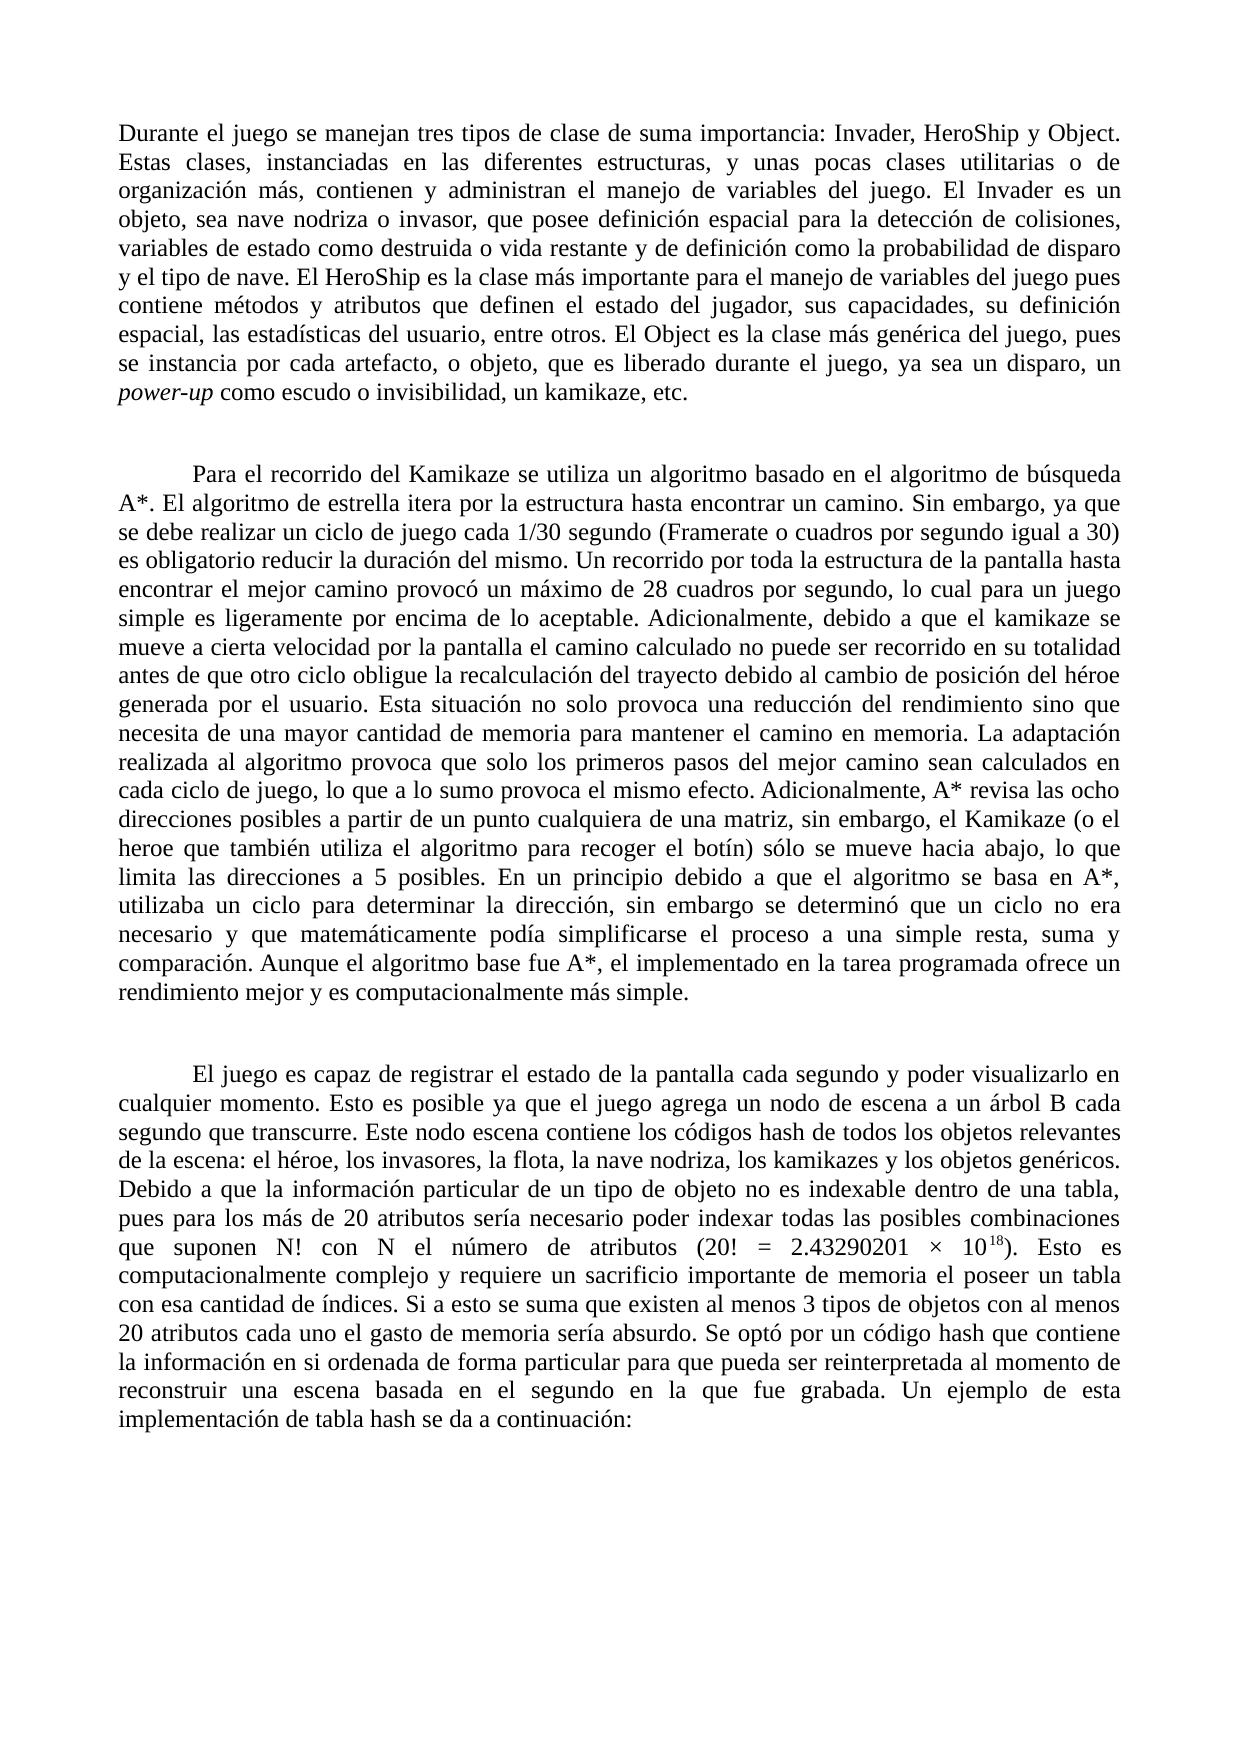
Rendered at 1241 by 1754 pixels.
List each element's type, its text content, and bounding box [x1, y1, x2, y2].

text El juego es capaz de registrar el estado de la pantalla cada segundo y poder visualizarlo en cualquier momento. Esto es posible ya que el juego agrega un nodo de escena a un árbol B cada segundo que transcurre. Este nodo escena contiene los códigos hash de todos los objetos relevantes de la escena: el héroe, los invasores, la flota, la nave nodriza, los kamikazes y los objetos genéricos. Debido a que la información particular de un tipo de objeto no es indexable dentro de una tabla, pues para los más de 20 atributos sería necesario poder indexar todas las posibles combinaciones que suponen N! con N el número de atributos (20! = 2.43290201 × 1018). Esto es computacionalmente complejo y requiere un sacrificio importante de memoria el poseer un tabla con esa cantidad de índices. Si a esto se suma que existen al menos 3 tipos de objetos con al menos 20 atributos cada uno el gasto de memoria sería absurdo. Se optó por un código hash que contiene la información en si ordenada de forma particular para que pueda ser reinterpretada al momento de reconstruir una escena basada en el segundo en la que fue grabada. Un ejemplo de esta implementación de tabla hash se da a continuación: [118, 1059, 1122, 1433]
text Para el recorrido del Kamikaze se utiliza un algoritmo basado en el algoritmo de búsqueda A*. El algoritmo de estrella itera por la estructura hasta encontrar un camino. Sin embargo, ya que se debe realizar un ciclo de juego cada 1/30 segundo (Framerate o cuadros por segundo igual a 30) es obligatorio reducir la duración del mismo. Un recorrido por toda la estructura de la pantalla hasta encontrar el mejor camino provocó un máximo de 28 cuadros por segundo, lo cual para un juego simple es ligeramente por encima de lo aceptable. Adicionalmente, debido a que el kamikaze se mueve a cierta velocidad por la pantalla el camino calculado no puede ser recorrido en su totalidad antes de que otro ciclo obligue la recalculación del trayecto debido al cambio de posición del héroe generada por el usuario. Esta situación no solo provoca una reducción del rendimiento sino que necesita de una mayor cantidad de memoria para mantener el camino en memoria. La adaptación realizada al algoritmo provoca que solo los primeros pasos del mejor camino sean calculados en cada ciclo de juego, lo que a lo sumo provoca el mismo efecto. Adicionalmente, A* revisa las ocho direcciones posibles a partir de un punto cualquiera de una matriz, sin embargo, el Kamikaze (o el heroe que también utiliza el algoritmo para recoger el botín) sólo se mueve hacia abajo, lo que limita las direcciones a 5 posibles. En un principio debido a que el algoritmo se basa en A*, utilizaba un ciclo para determinar la dirección, sin embargo se determinó que un ciclo no era necesario y que matemáticamente podía simplificarse el proceso a una simple resta, suma y comparación. Aunque el algoritmo base fue A*, el implementado en la tarea programada ofrece un rendimiento mejor y es computacionalmente más simple. [118, 459, 1122, 1006]
text Durante el juego se manejan tres tipos de clase de suma importancia: Invader, HeroShip y Object. Estas clases, instanciadas en las diferentes estructuras, y unas pocas clases utilitarias o de organización más, contienen y administran el manejo de variables del juego. El Invader es un objeto, sea nave nodriza o invasor, que posee definición espacial para la detección de colisiones, variables de estado como destruida o vida restante y de definición como la probabilidad de disparo y el tipo de nave. El HeroShip es la clase más importante para el manejo de variables del juego pues contiene métodos y atributos que definen el estado del jugador, sus capacidades, su definición espacial, las estadísticas del usuario, entre otros. El Object es la clase más genérica del juego, pues se instancia por cada artefacto, o objeto, que es liberado durante el juego, ya sea un disparo, un power-up como escudo o invisibilidad, un kamikaze, etc. [118, 118, 1122, 406]
